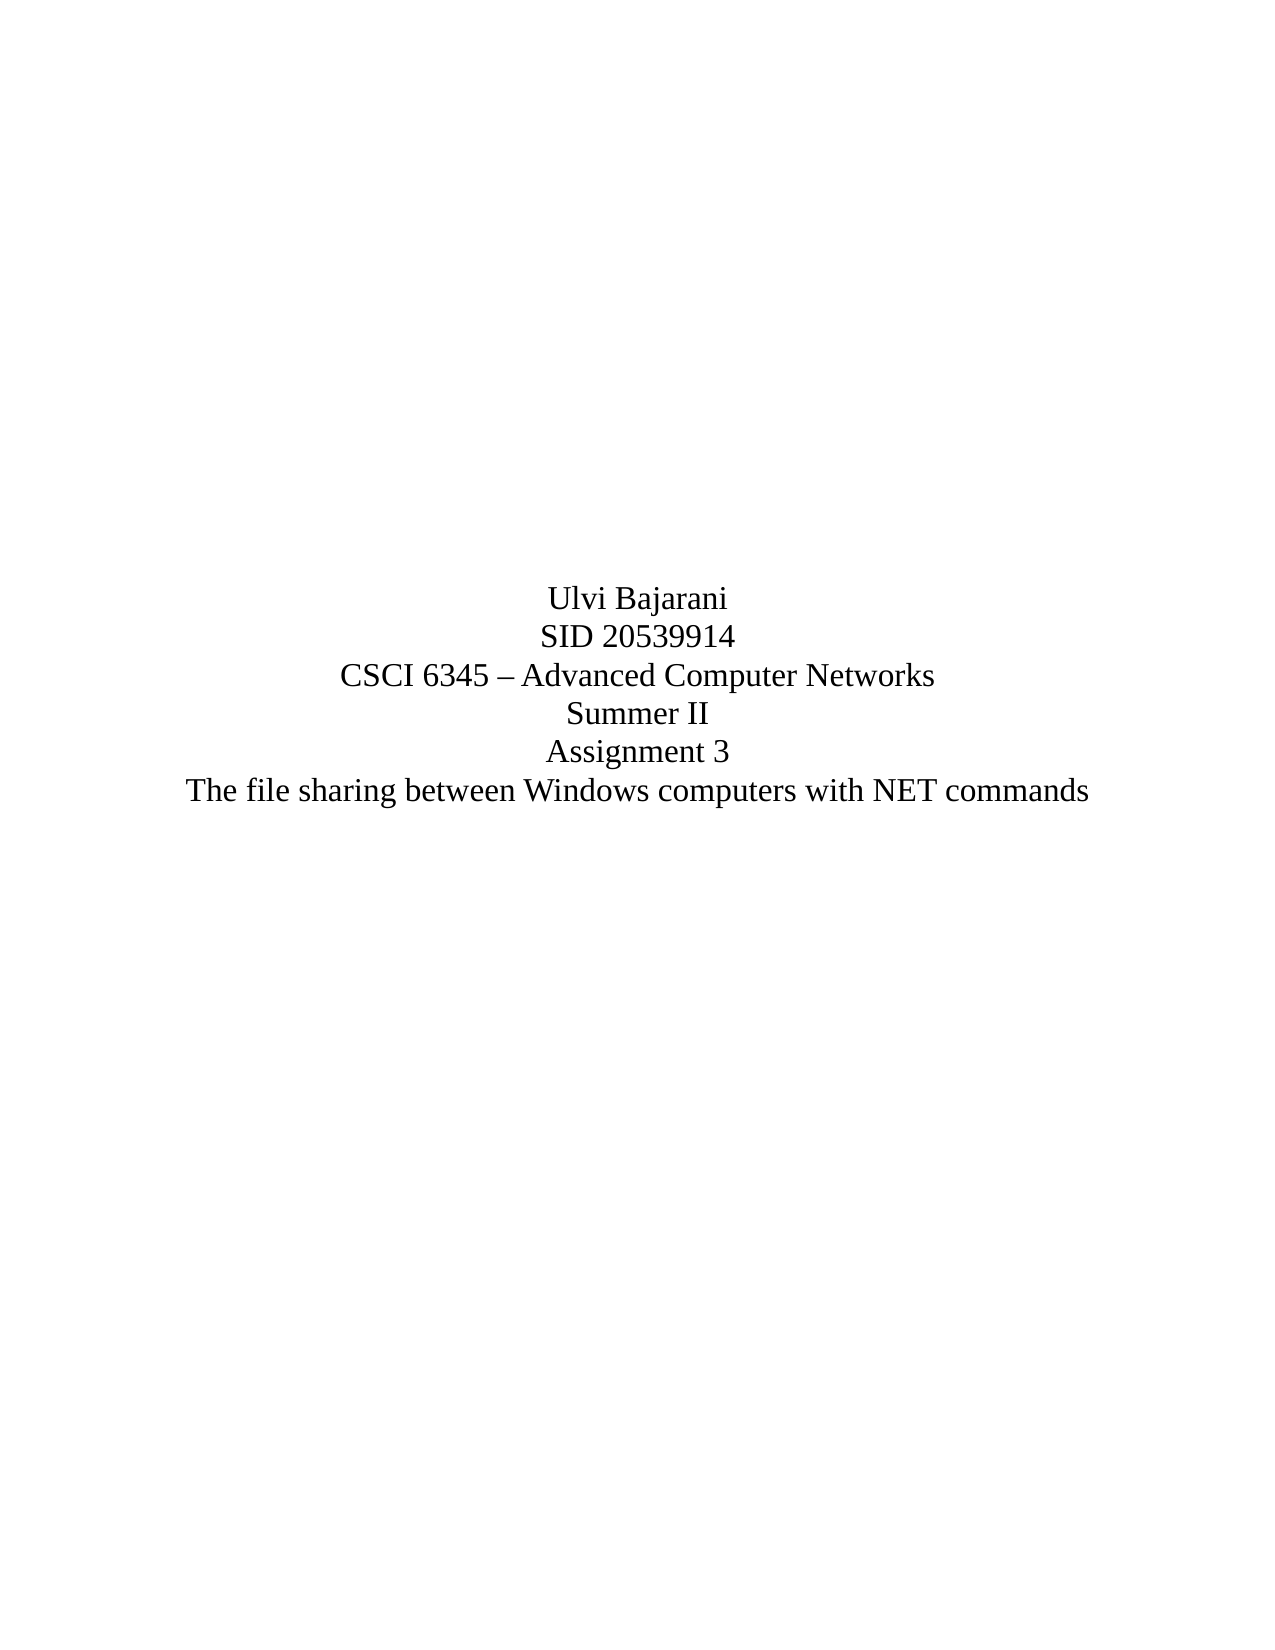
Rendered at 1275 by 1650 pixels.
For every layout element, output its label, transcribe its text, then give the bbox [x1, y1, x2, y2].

text SID 20539914 [118, 616, 1157, 655]
text Assignment 3 [118, 731, 1157, 770]
text CSCI 6345 – Advanced Computer Networks [118, 655, 1157, 693]
text Summer II [118, 693, 1157, 731]
text Ulvi Bajarani [118, 578, 1157, 616]
text The file sharing between Windows computers with NET commands [118, 770, 1157, 808]
